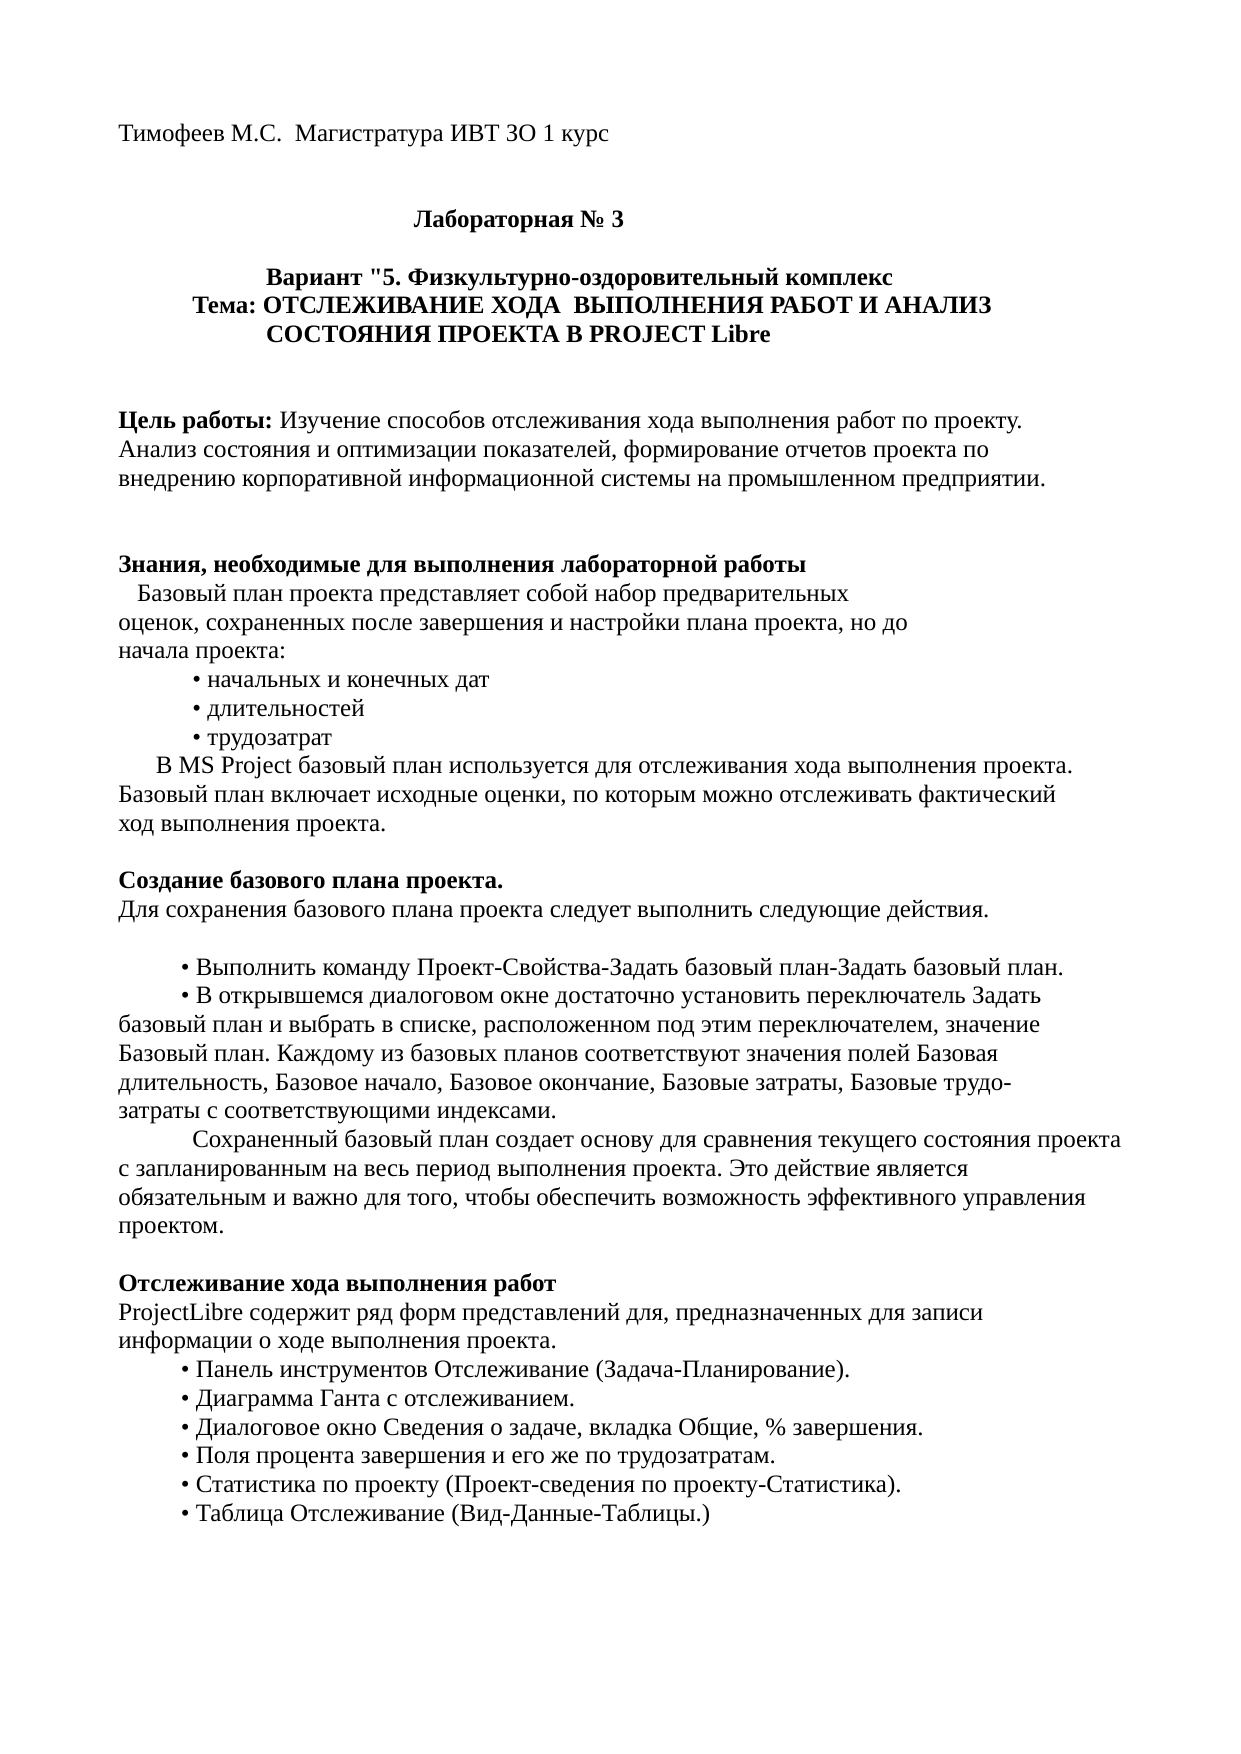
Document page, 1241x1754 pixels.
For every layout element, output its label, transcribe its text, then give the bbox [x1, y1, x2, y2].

text внедрению корпоративной информационной системы на промышленном предприятии. [118, 463, 1122, 492]
text • Диалоговое окно Сведения о задаче, вкладка Общие, % завершения. [118, 1412, 1122, 1441]
text • Поля процента завершения и его же по трудозатратам. [118, 1441, 1122, 1469]
text Анализ состояния и оптимизации показателей, формирование отчетов проекта по [118, 434, 1122, 463]
text • В открывшемся диалоговом окне достаточно установить переключатель Задать базовый план и выбрать в списке, расположенном под этим переключателем, значение Базовый план. Каждому из базовых планов соответствуют значения полей Базовая длительность, Базовое начало, Базовое окончание, Базовые затраты, Базовые трудо- [118, 981, 1122, 1096]
text Создание базового плана проекта. [118, 866, 1122, 894]
text • трудозатрат [118, 722, 1122, 751]
text В MS Project базовый план используется для отслеживания хода выполнения проекта. Базовый план включает исходные оценки, по которым можно отслеживать фактический [118, 751, 1122, 808]
text Отслеживание хода выполнения работ [118, 1268, 1122, 1297]
text затраты с соответствующими индексами. [118, 1096, 1122, 1124]
text ProjectLibre содержит ряд форм представлений для, предназначенных для записи информации о ходе выполнения проекта. [118, 1297, 1122, 1354]
text • длительностей [118, 693, 1122, 722]
text • Панель инструментов Отслеживание (Задача-Планирование). [118, 1354, 1122, 1383]
text оценок, сохраненных после завершения и настройки плана проекта, но до [118, 607, 1122, 636]
text Тимофеев М.С. Магистратура ИВТ ЗО 1 курс [118, 118, 1122, 147]
text Сохраненный базовый план создает основу для сравнения текущего состояния проекта с запланированным на весь период выполнения проекта. Это действие является обязательным и важно для того, чтобы обеспечить возможность эффективного управления проектом. [118, 1124, 1122, 1239]
text • Таблица Отслеживание (Вид-Данные-Таблицы.) [118, 1498, 1122, 1527]
text Лабораторная № 3 [118, 204, 1122, 233]
text Вариант "5. Физкультурно-оздоровительный комплекс Тема: ОТСЛЕЖИВАНИЕ ХОДА ВЫПОЛНЕНИЯ РАБОТ И АНАЛИЗ СОСТОЯНИЯ ПРОЕКТА В PROJECT Libre [118, 262, 1122, 348]
text • начальных и конечных дат [118, 664, 1122, 693]
text начала проекта: [118, 636, 1122, 664]
text Цель работы: Изучение способов отслеживания хода выполнения работ по проекту. [118, 406, 1122, 434]
text ход выполнения проекта. [118, 808, 1122, 837]
text • Выполнить команду Проект-Свойства-Задать базовый план-Задать базовый план. [118, 952, 1122, 981]
text Базовый план проекта представляет собой набор предварительных [118, 578, 1122, 607]
text • Статистика по проекту (Проект-сведения по проекту-Статистика). [118, 1469, 1122, 1498]
text • Диаграмма Ганта с отслеживанием. [118, 1383, 1122, 1412]
text Знания, необходимые для выполнения лабораторной работы [118, 549, 1122, 578]
text Для сохранения базового плана проекта следует выполнить следующие действия. [118, 894, 1122, 923]
